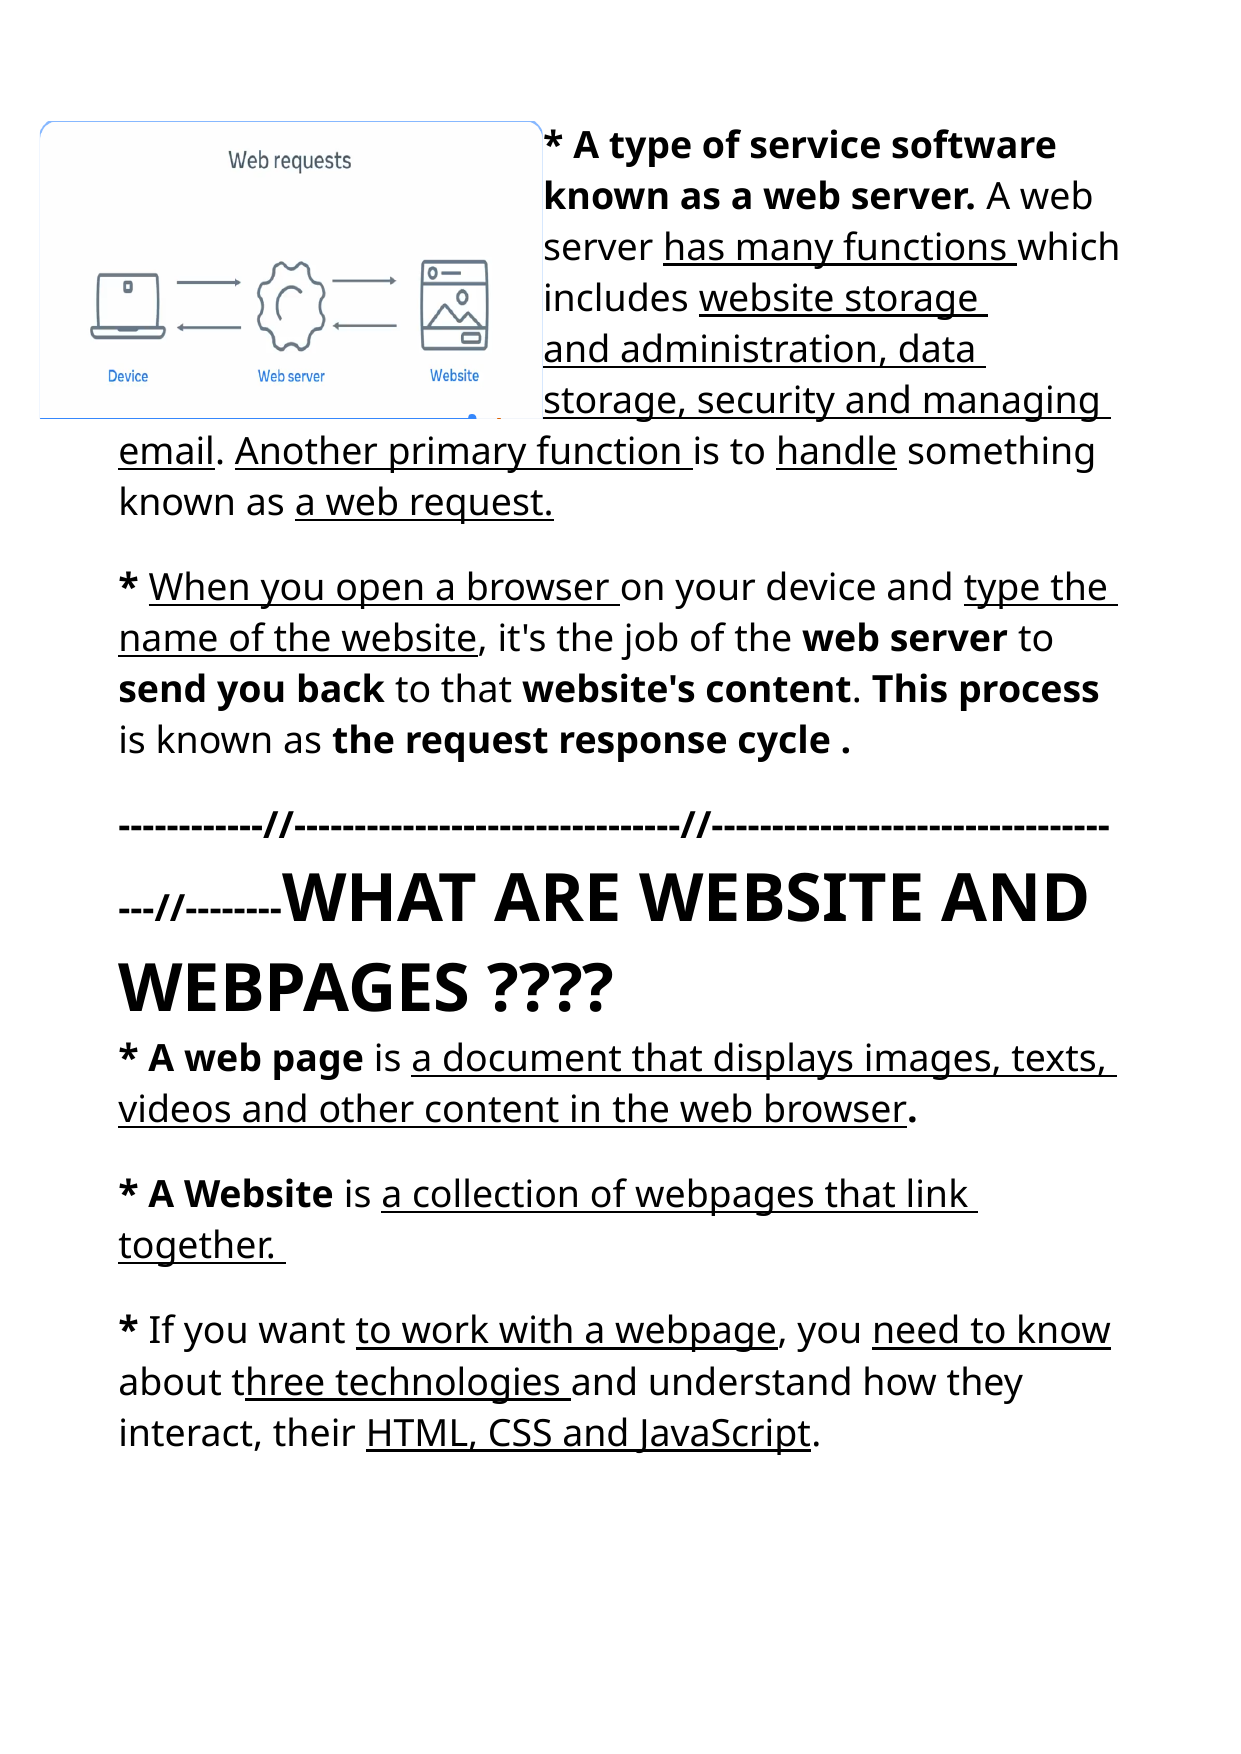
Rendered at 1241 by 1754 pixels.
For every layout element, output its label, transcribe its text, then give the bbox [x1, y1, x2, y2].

text * If you want to work with a webpage, you need to know about three technologies and understand how they interact, their HTML, CSS and JavaScript. [118, 1304, 1122, 1457]
text ------------//--------------------------------//------------------------------------//--------WHAT ARE WEBSITE AND WEBPAGES ???? [118, 799, 1122, 1031]
text * A Website is a collection of webpages that link together. [118, 1168, 1122, 1270]
text * A type of service software known as a web server. A web server has many functions which includes website storage and administration, data storage, security and managing email. Another primary function is to handle something known as a web request. [118, 118, 1122, 526]
picture [39, 121, 543, 419]
text * A web page is a document that displays images, texts, videos and other content in the web browser. [118, 1031, 1122, 1133]
text * When you open a browser on your device and type the name of the website, it's the job of the web server to send you back to that website's content. This process is known as the request response cycle . [118, 561, 1122, 765]
